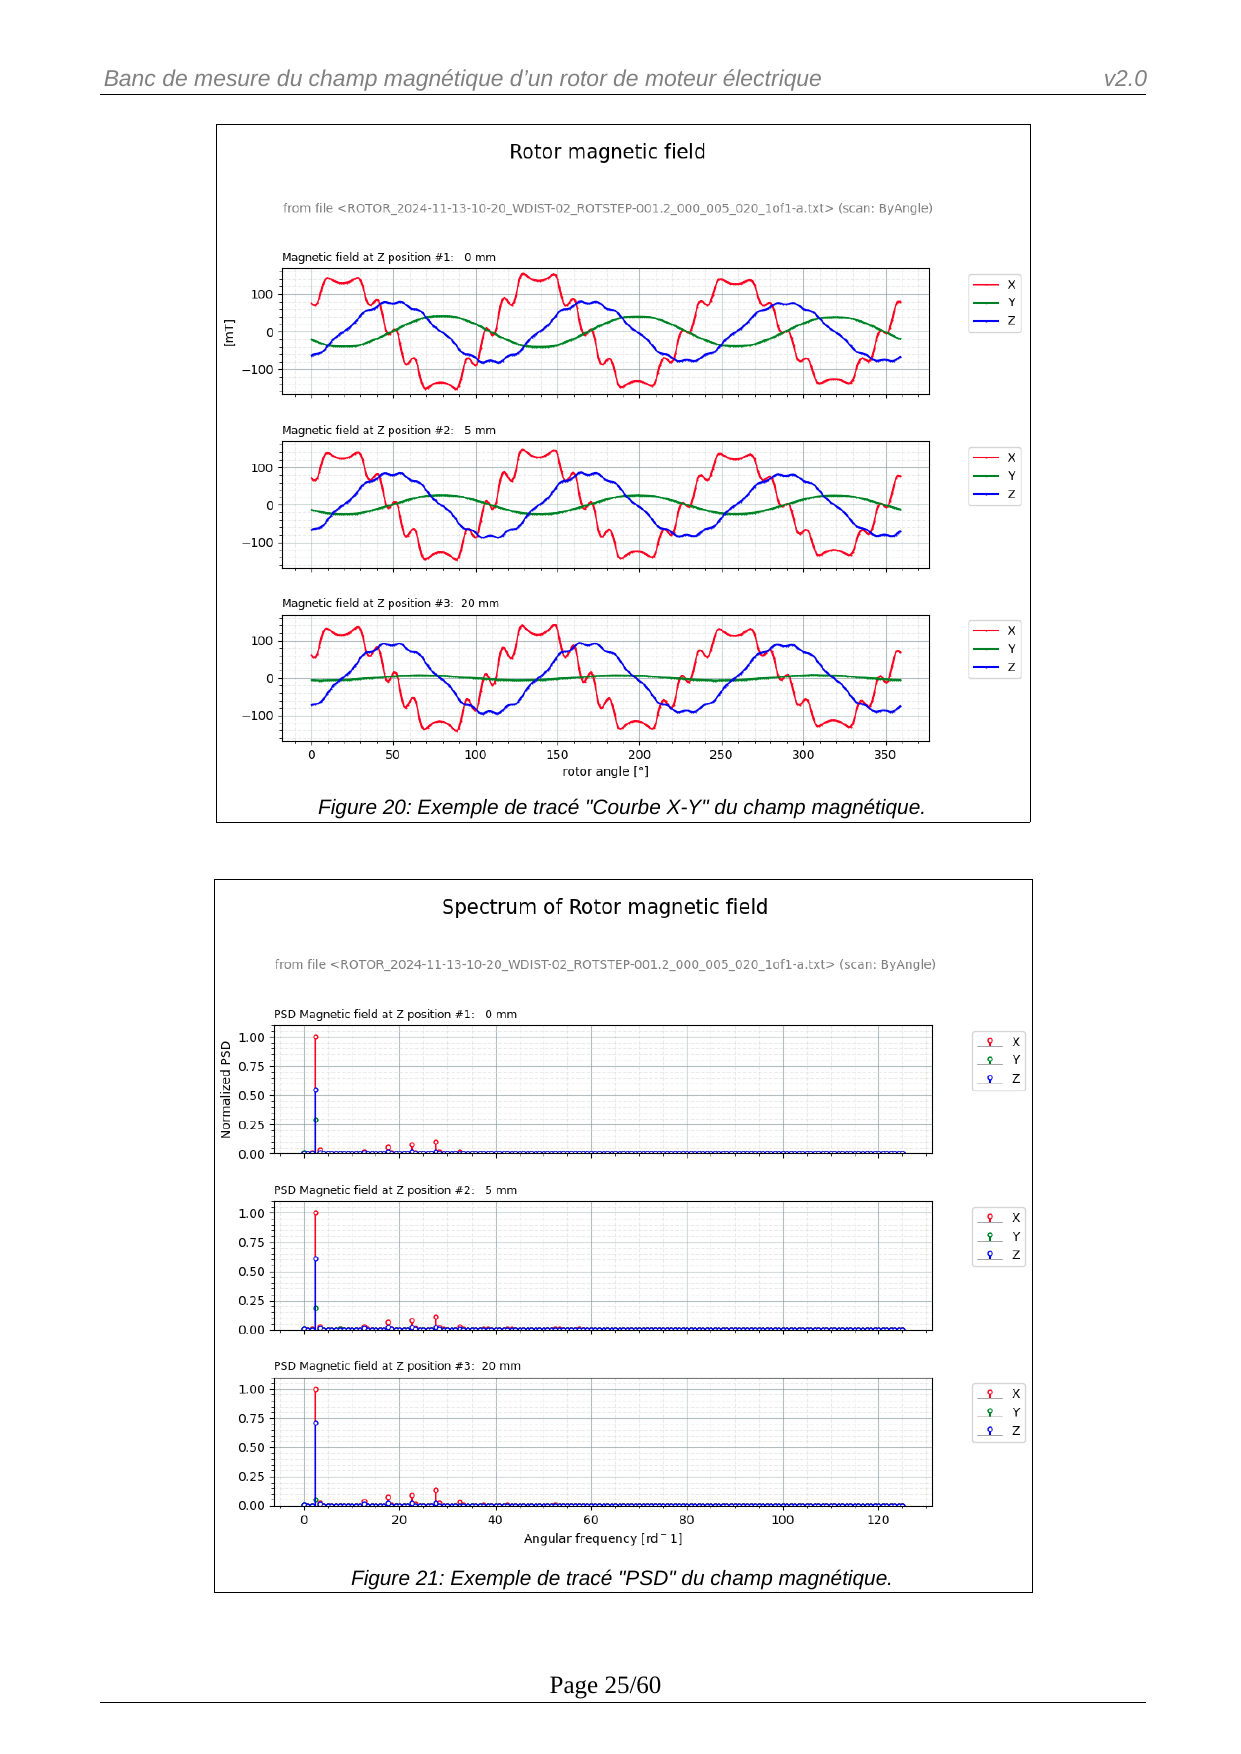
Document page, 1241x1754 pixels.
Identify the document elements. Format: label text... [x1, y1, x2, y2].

picture [219, 139, 1028, 783]
text Figure 21: Exemple de tracé "PSD" du champ magnétique. [217, 1553, 1029, 1589]
picture [216, 894, 1030, 1553]
text Figure 20: Exemple de tracé "Courbe X-Y" du champ magnétique. [219, 783, 1027, 819]
